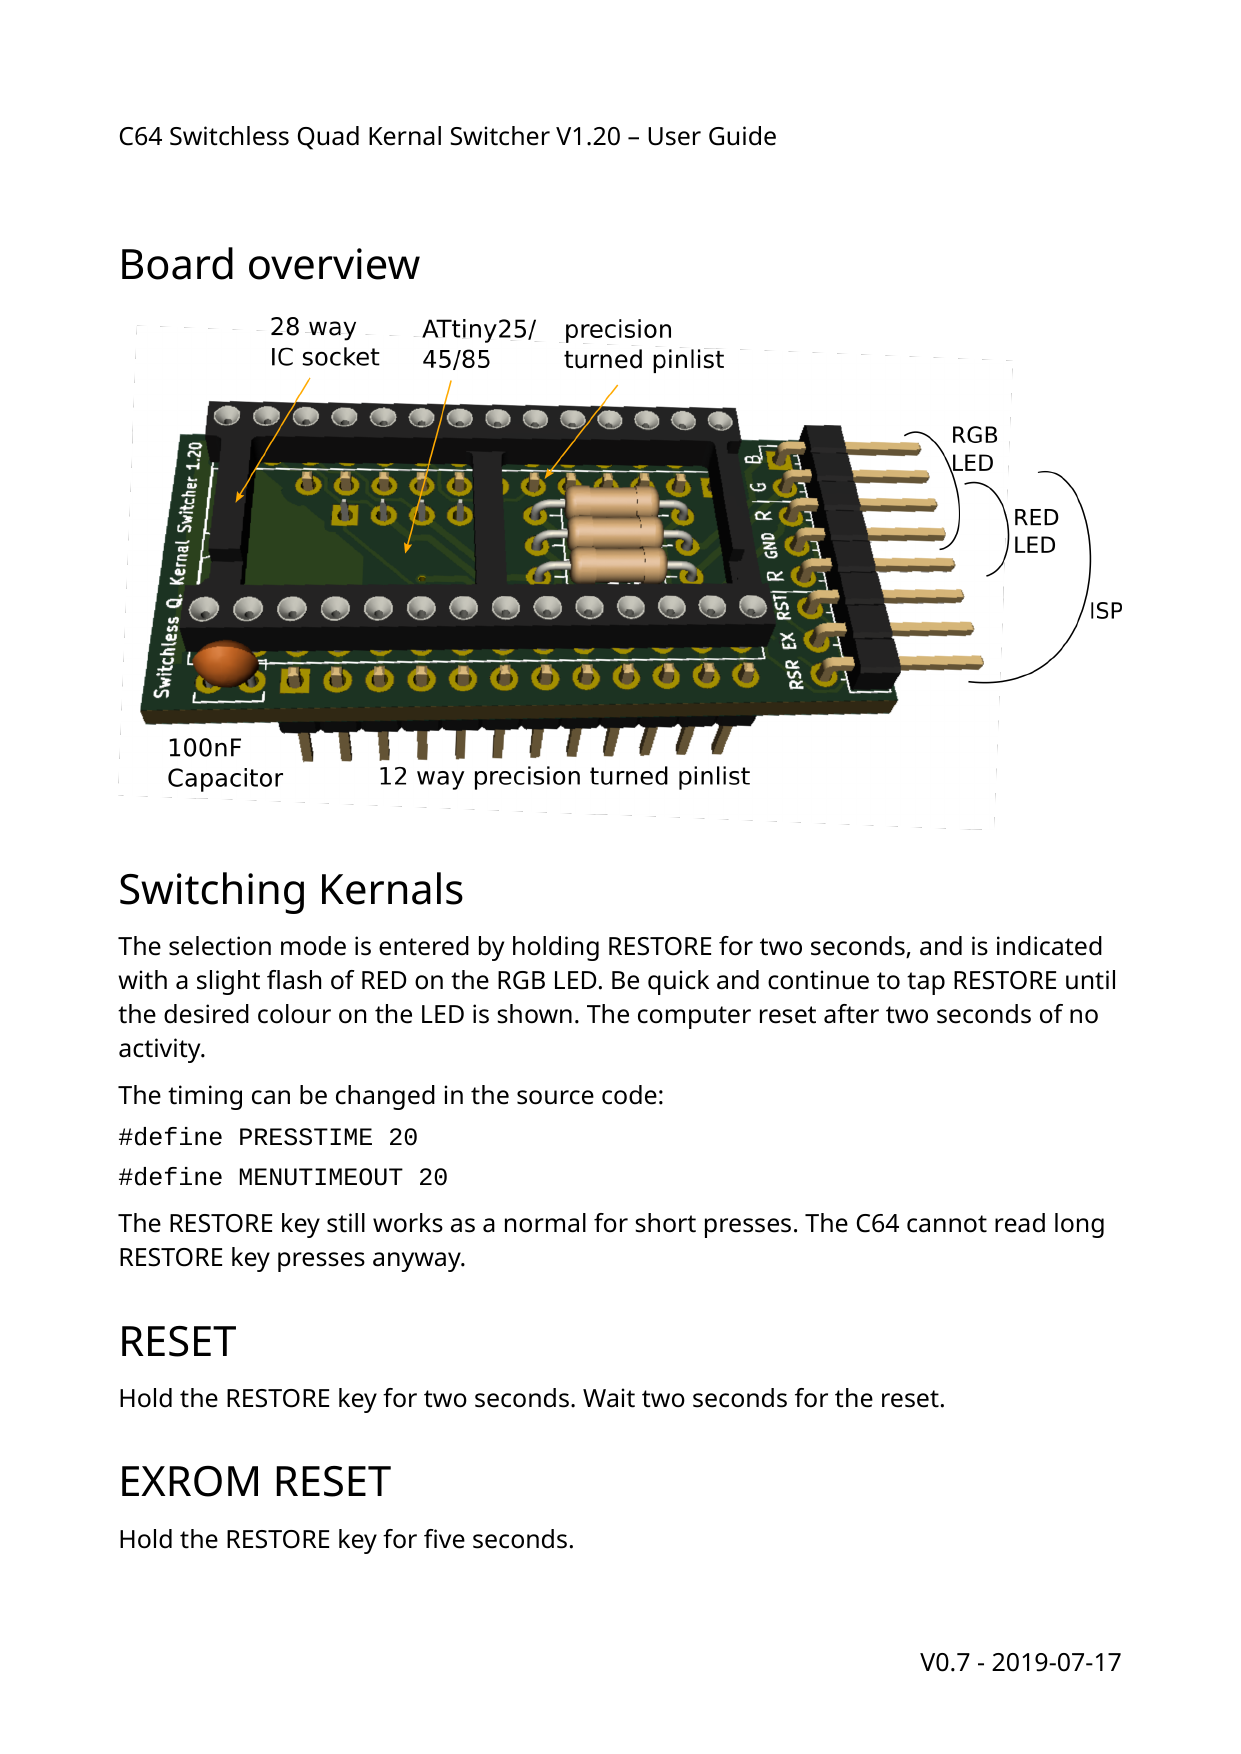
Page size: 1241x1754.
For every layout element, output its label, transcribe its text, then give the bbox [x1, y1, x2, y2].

text #define PRESSTIME 20 [118, 1124, 1122, 1152]
text #define MENUTIMEOUT 20 [118, 1165, 1122, 1193]
picture [118, 317, 1122, 830]
subtitle EXROM RESET [118, 1452, 1122, 1509]
text The selection mode is entered by holding RESTORE for two seconds, and is indicated with a slight flash of RED on the RGB LED. Be quick and continue to tap RESTORE until the desired colour on the LED is shown. The computer reset after two seconds of no activity. [118, 929, 1122, 1065]
text Hold the RESTORE key for two seconds. Wait two seconds for the reset. [118, 1381, 1122, 1415]
subtitle Board overview [118, 235, 1122, 292]
text The timing can be changed in the source code: [118, 1077, 1122, 1112]
text Hold the RESTORE key for five seconds. [118, 1521, 1122, 1556]
subtitle RESET [118, 1311, 1122, 1368]
text The RESTORE key still works as a normal for short presses. The C64 cannot read long RESTORE key presses anyway. [118, 1206, 1122, 1274]
subtitle Switching Kernals [118, 830, 1122, 916]
